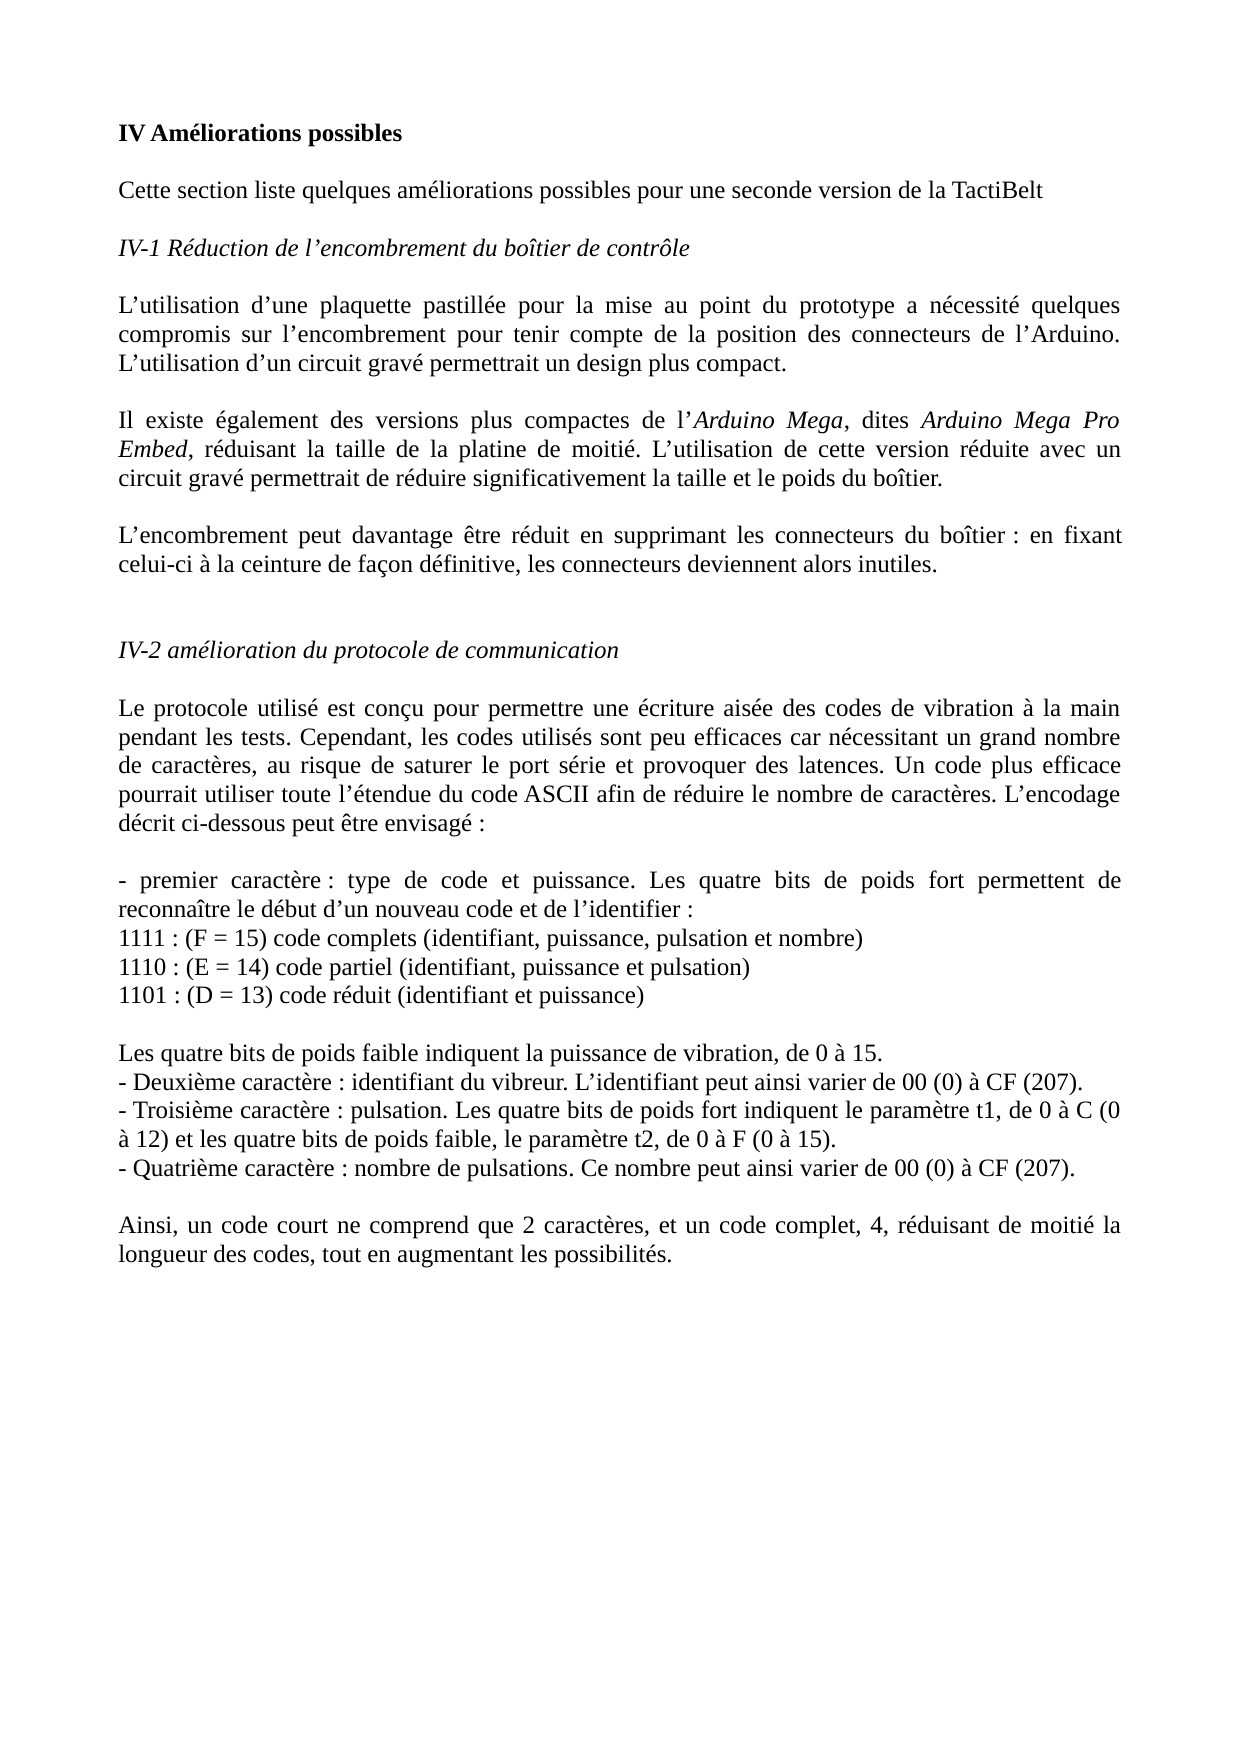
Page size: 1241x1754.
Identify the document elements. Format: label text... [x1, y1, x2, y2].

text IV Améliorations possibles [118, 118, 1122, 147]
text - Troisième caractère : pulsation. Les quatre bits de poids fort indiquent le paramètre t1, de 0 à C (0 à 12) et les quatre bits de poids faible, le paramètre t2, de 0 à F (0 à 15). [118, 1096, 1122, 1153]
text Il existe également des versions plus compactes de l’Arduino Mega, dites Arduino Mega Pro Embed, réduisant la taille de la platine de moitié. L’utilisation de cette version réduite avec un circuit gravé permettrait de réduire significativement la taille et le poids du boîtier. [118, 406, 1122, 492]
text Le protocole utilisé est conçu pour permettre une écriture aisée des codes de vibration à la main pendant les tests. Cependant, les codes utilisés sont peu efficaces car nécessitant un grand nombre de caractères, au risque de saturer le port série et provoquer des latences. Un code plus efficace pourrait utiliser toute l’étendue du code ASCII afin de réduire le nombre de caractères. L’encodage décrit ci-dessous peut être envisagé : [118, 693, 1122, 837]
text - Deuxième caractère : identifiant du vibreur. L’identifiant peut ainsi varier de 00 (0) à CF (207). [118, 1067, 1122, 1096]
text Les quatre bits de poids faible indiquent la puissance de vibration, de 0 à 15. [118, 1038, 1122, 1067]
text - premier caractère : type de code et puissance. Les quatre bits de poids fort permettent de reconnaître le début d’un nouveau code et de l’identifier : [118, 866, 1122, 923]
text Cette section liste quelques améliorations possibles pour une seconde version de la TactiBelt [118, 176, 1122, 204]
text IV-1 Réduction de l’encombrement du boîtier de contrôle [118, 233, 1122, 262]
text L’utilisation d’une plaquette pastillée pour la mise au point du prototype a nécessité quelques compromis sur l’encombrement pour tenir compte de la position des connecteurs de l’Arduino. L’utilisation d’un circuit gravé permettrait un design plus compact. [118, 291, 1122, 377]
text 1111 : (F = 15) code complets (identifiant, puissance, pulsation et nombre) [118, 923, 1122, 952]
text Ainsi, un code court ne comprend que 2 caractères, et un code complet, 4, réduisant de moitié la longueur des codes, tout en augmentant les possibilités. [118, 1211, 1122, 1268]
text L’encombrement peut davantage être réduit en supprimant les connecteurs du boîtier : en fixant celui-ci à la ceinture de façon définitive, les connecteurs deviennent alors inutiles. [118, 521, 1122, 578]
text 1110 : (E = 14) code partiel (identifiant, puissance et pulsation) [118, 952, 1122, 981]
text IV-2 amélioration du protocole de communication [118, 636, 1122, 664]
text - Quatrième caractère : nombre de pulsations. Ce nombre peut ainsi varier de 00 (0) à CF (207). [118, 1153, 1122, 1182]
text 1101 : (D = 13) code réduit (identifiant et puissance) [118, 981, 1122, 1009]
